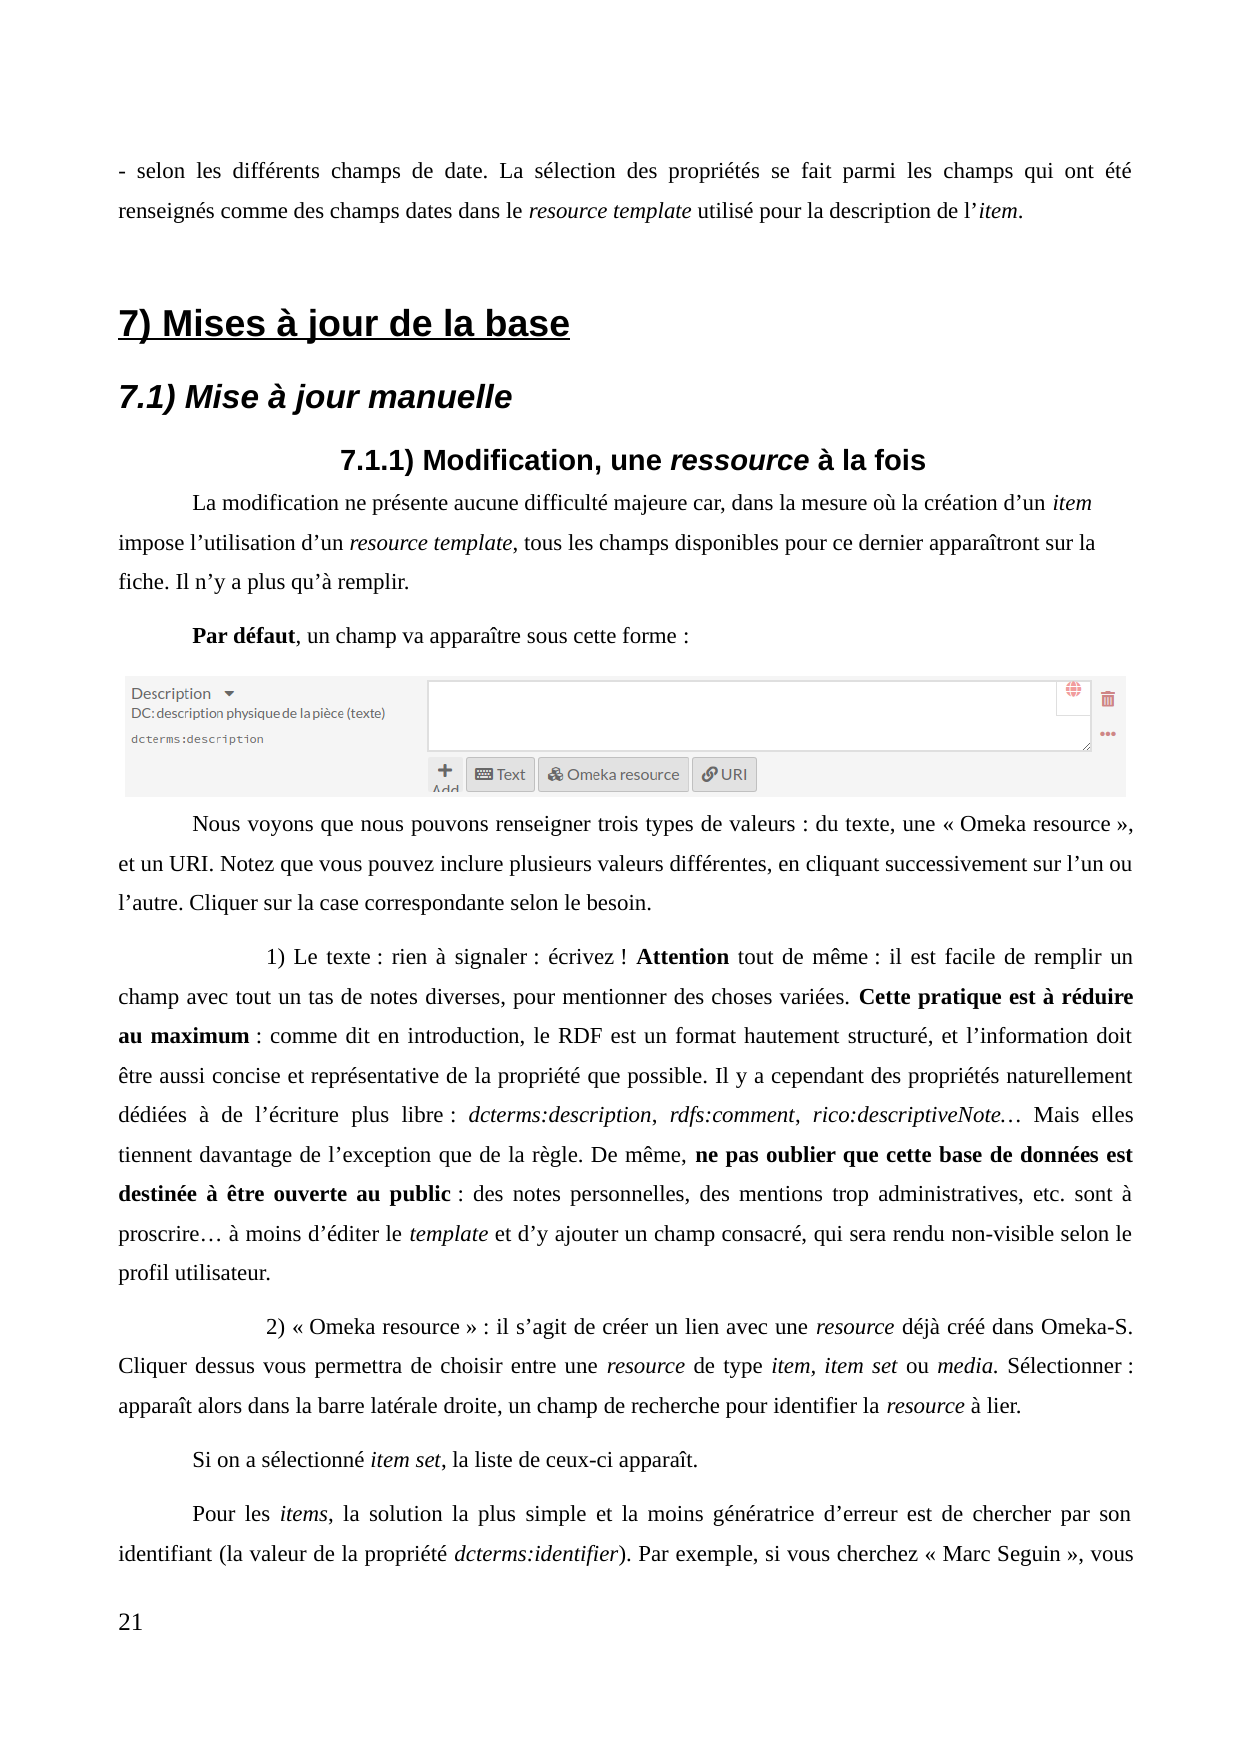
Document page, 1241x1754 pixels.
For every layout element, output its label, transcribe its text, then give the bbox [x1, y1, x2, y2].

text Par défaut, un champ va apparaître sous cette forme : [118, 622, 1134, 648]
text Nous voyons que nous pouvons renseigner trois types de valeurs : du texte, une « Omeka resource », et un URI. Notez que vous pouvez inclure plusieurs valeurs différentes, en cliquant successivement sur l’un ou l’autre. Cliquer sur la case correspondante selon le besoin. [118, 676, 1134, 916]
text 2) « Omeka resource » : il s’agit de créer un lien avec une resource déjà créé dans Omeka-S. Cliquer dessus vous permettra de choisir entre une resource de type item, item set ou media. Sélectionner : apparaît alors dans la barre latérale droite, un champ de recherche pour identifier la resource à lier. [118, 1313, 1134, 1418]
text La modification ne présente aucune difficulté majeure car, dans la mesure où la création d’un item impose l’utilisation d’un resource template, tous les champs disponibles pour ce dernier apparaîtront sur la fiche. Il n’y a plus qu’à remplir. [118, 489, 1134, 594]
subtitle 7) Mises à jour de la base [118, 301, 1134, 344]
text Pour les items, la solution la plus simple et la moins génératrice d’erreur est de chercher par son identifiant (la valeur de la propriété dcterms:identifier). Par exemple, si vous cherchez « Marc Seguin », vous [118, 1500, 1134, 1566]
text 1) Le texte : rien à signaler : écrivez ! Attention tout de même : il est facile de remplir un champ avec tout un tas de notes diverses, pour mentionner des choses variées. Cette pratique est à réduire au maximum : comme dit en introduction, le RDF est un format hautement structuré, et l’information doit être aussi concise et représentative de la propriété que possible. Il y a cependant des propriétés naturellement dédiées à de l’écriture plus libre : dcterms:description, rdfs:comment, rico:descriptiveNote… Mais elles tiennent davantage de l’exception que de la règle. De même, ne pas oublier que cette base de données est destinée à être ouverte au public : des notes personnelles, des mentions trop administratives, etc. sont à proscrire… à moins d’éditer le template et d’y ajouter un champ consacré, qui sera rendu non-visible selon le profil utilisateur. [118, 943, 1134, 1285]
text - selon les différents champs de date. La sélection des propriétés se fait parmi les champs qui ont été renseignés comme des champs dates dans le resource template utilisé pour la description de l’item. [118, 158, 1134, 223]
text Si on a sélectionné item set, la liste de ceux-ci apparaît. [118, 1446, 1134, 1472]
picture [123, 676, 1128, 797]
subtitle 7.1.1) Modification, une ressource à la fois [118, 443, 1134, 477]
subtitle 7.1) Mise à jour manuelle [118, 377, 1134, 416]
